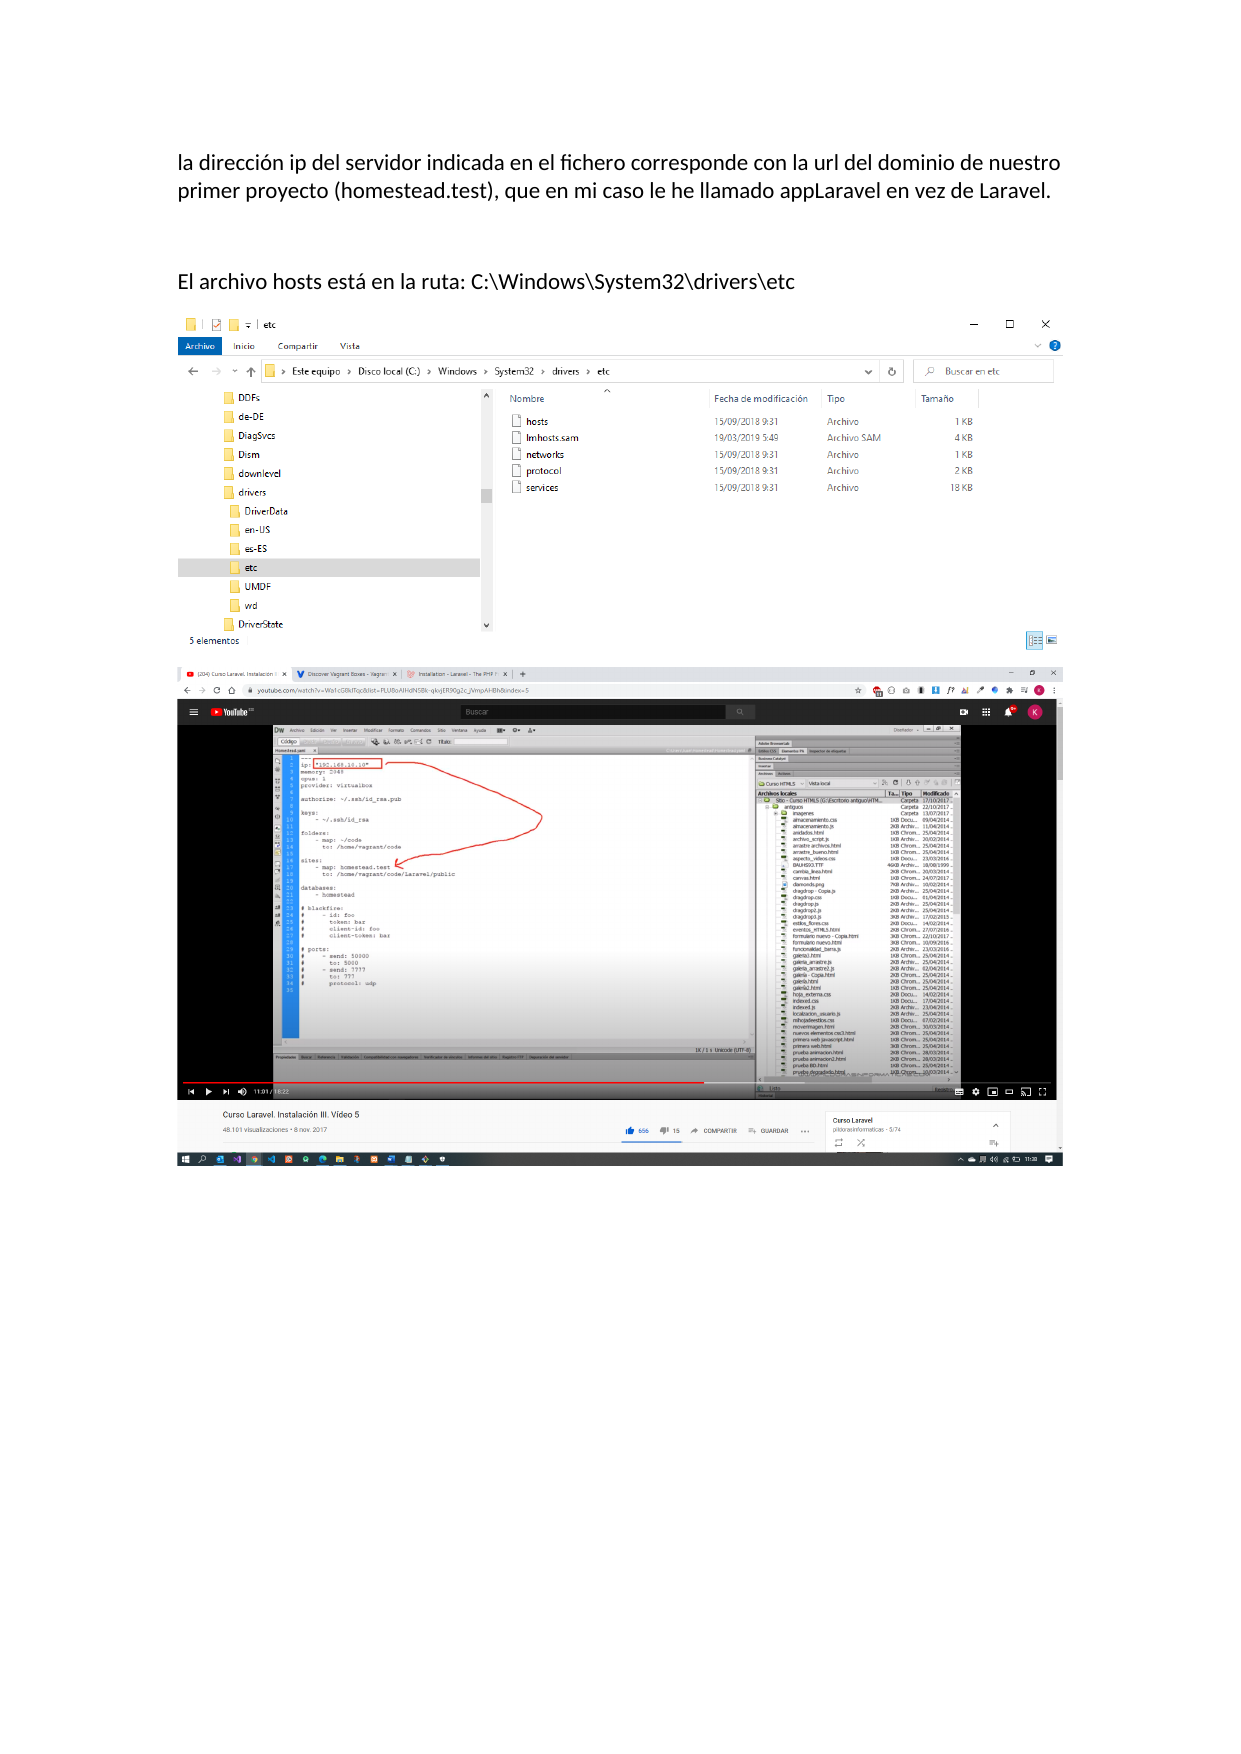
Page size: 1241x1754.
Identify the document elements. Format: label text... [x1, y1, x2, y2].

text El archivo hosts está en la ruta: C:\Windows\System32\drivers\etc [177, 267, 1063, 296]
text la dirección ip del servidor indicada en el fichero corresponde con la url del dominio de nuestro primer proyecto (homestead.test), que en mi caso le he llamado appLaravel en vez de Laravel. [177, 148, 1063, 204]
